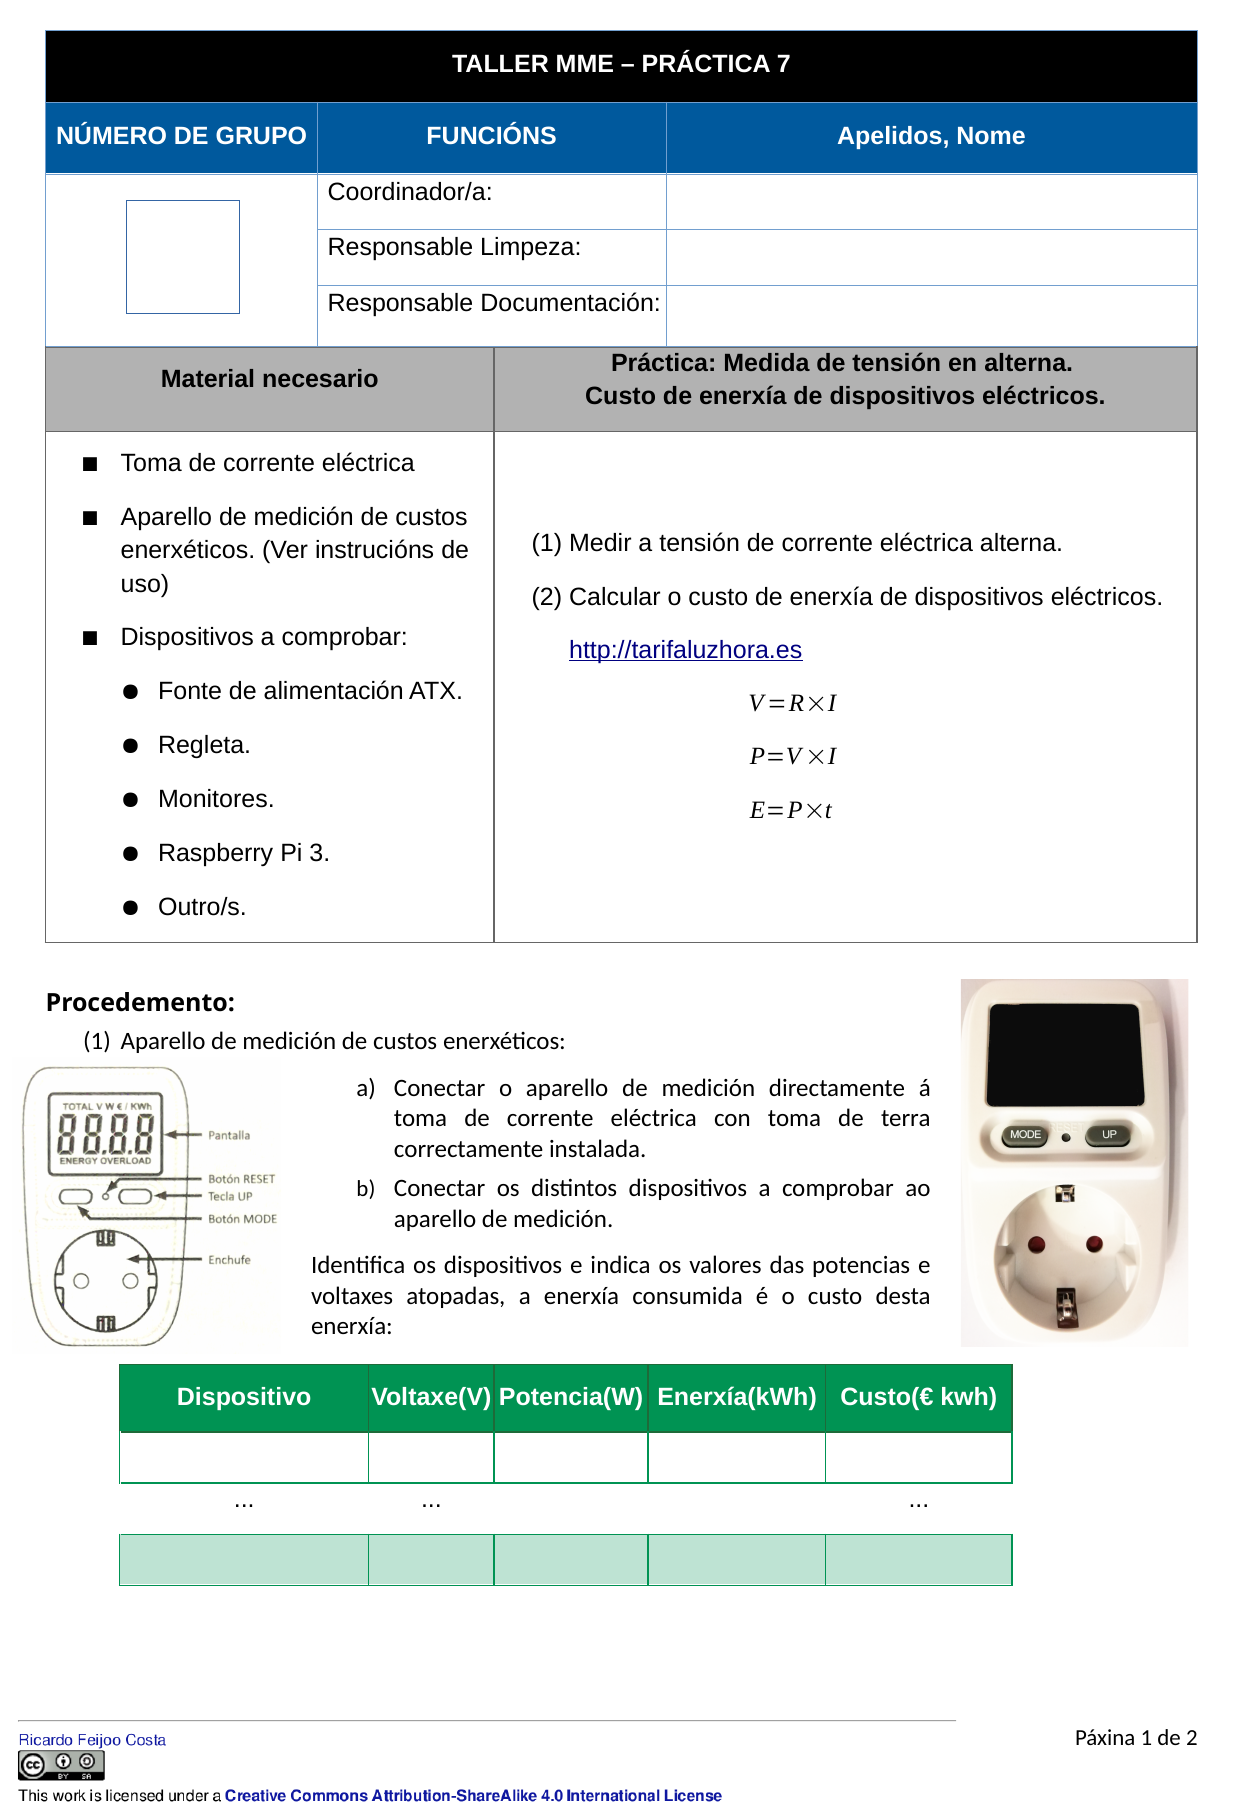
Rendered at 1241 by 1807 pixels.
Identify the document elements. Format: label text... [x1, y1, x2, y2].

table_cell ... [120, 1483, 368, 1533]
list Aparello de medición de custos enerxéticos: [83, 1025, 960, 1056]
table_cell [649, 1535, 825, 1584]
picture [8, 1715, 957, 1806]
picture [12, 1057, 282, 1354]
table_cell Responsable Documentación: [318, 286, 666, 346]
table_header Dispositivo [120, 1365, 368, 1431]
table_cell NÚMERO DE GRUPO [46, 103, 317, 173]
table_cell [648, 1484, 826, 1533]
list Conectar os distintos dispositivos a comprobar ao aparello de medición. [282, 1172, 960, 1233]
list Conectar o aparello de medición directamente á toma de corrente eléctrica con toma de terra correctamente instalada. [282, 1072, 960, 1163]
table_cell Responsable Limpeza: [318, 230, 666, 284]
table_cell [120, 1432, 368, 1482]
table_cell ... [826, 1484, 1012, 1533]
table_cell [667, 175, 1197, 229]
text Procedemento: [45, 984, 960, 1018]
table_cell [495, 1535, 647, 1584]
table_header Custo(€ kwh) [826, 1365, 1011, 1431]
table_header Enerxía(kWh) [649, 1365, 825, 1431]
table_cell [649, 1433, 825, 1482]
list Identifica os dispositivos e indica os valores das potencias e voltaxes atopadas, a enerxía consumida é o custo desta enerxía: [282, 1249, 960, 1341]
table_header TALLER MME – PRÁCTICA 7 [46, 31, 1197, 102]
table_header Voltaxe(V) [369, 1365, 493, 1431]
picture [960, 979, 1189, 1347]
table_cell [120, 1535, 368, 1584]
table_cell [667, 230, 1197, 284]
table_cell [46, 175, 317, 346]
table_cell Apelidos, Nome [667, 103, 1197, 173]
table_header Práctica: Medida de tensión en alterna. Custo de enerxía de dispositivos eléctricos. [495, 348, 1196, 431]
table_cell [369, 1433, 493, 1482]
table_cell Coordinador/a: [318, 175, 666, 229]
table_cell [826, 1535, 1011, 1584]
table_cell [494, 1484, 648, 1533]
table_cell ... [369, 1484, 494, 1533]
table_cell [495, 1433, 647, 1482]
table_header Potencia(W) [495, 1365, 647, 1431]
table_cell FUNCIÓNS [318, 103, 666, 173]
table_cell Medir a tensión de corrente eléctrica alterna. Calcular o custo de enerxía de dispositivos eléctricos. http://tarifaluzhora.es [495, 432, 1196, 942]
table_cell Toma de corrente eléctrica Aparello de medición de custos enerxéticos. (Ver instrucións de uso) Dispositivos a comprobar: Fonte de alimentación ATX. Regleta. Monitores. Raspberry Pi 3. Outro/s. [46, 432, 493, 942]
table_header Material necesario [46, 348, 493, 431]
text [1189, 984, 1197, 1018]
table_cell [667, 286, 1197, 346]
table_cell [369, 1535, 493, 1584]
table_cell [826, 1433, 1011, 1482]
